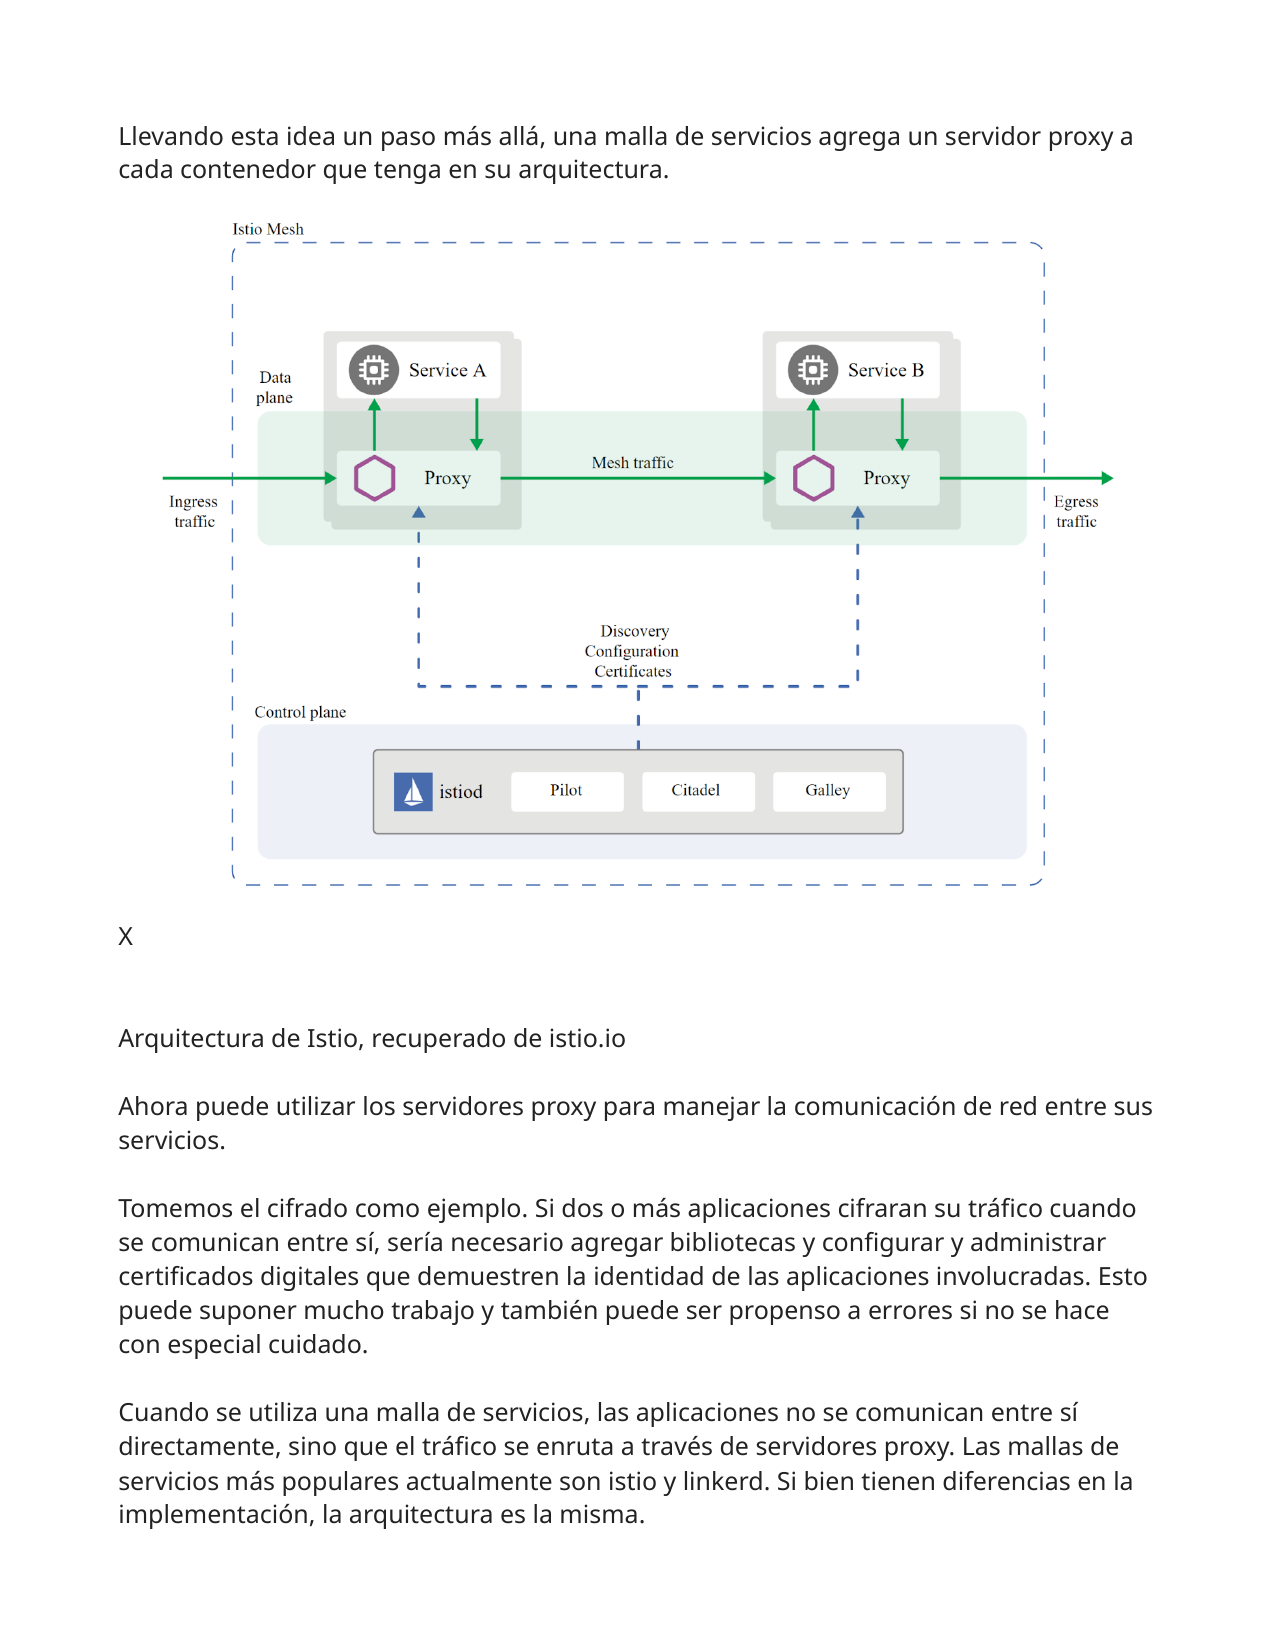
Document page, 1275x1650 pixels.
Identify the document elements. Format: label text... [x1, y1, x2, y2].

text Tomemos el cifrado como ejemplo. Si dos o más aplicaciones cifraran su tráfico cuando se comunican entre sí, sería necesario agregar bibliotecas y configurar y administrar certificados digitales que demuestren la identidad de las aplicaciones involucradas. Esto puede suponer mucho trabajo y también puede ser propenso a errores si no se hace con especial cuidado. [118, 1191, 1157, 1361]
text Cuando se utiliza una malla de servicios, las aplicaciones no se comunican entre sí directamente, sino que el tráfico se enruta a través de servidores proxy. Las mallas de servicios más populares actualmente son istio y linkerd. Si bien tienen diferencias en la implementación, la arquitectura es la misma. [118, 1395, 1157, 1531]
text Ahora puede utilizar los servidores proxy para manejar la comunicación de red entre sus servicios. [118, 1088, 1157, 1157]
text Llevando esta idea un paso más allá, una malla de servicios agrega un servidor proxy a cada contenedor que tenga en su arquitectura. [118, 118, 1157, 186]
text Arquitectura de Istio, recuperado de istio.io [118, 1020, 1157, 1054]
text X [118, 919, 1157, 952]
picture [118, 220, 1157, 919]
